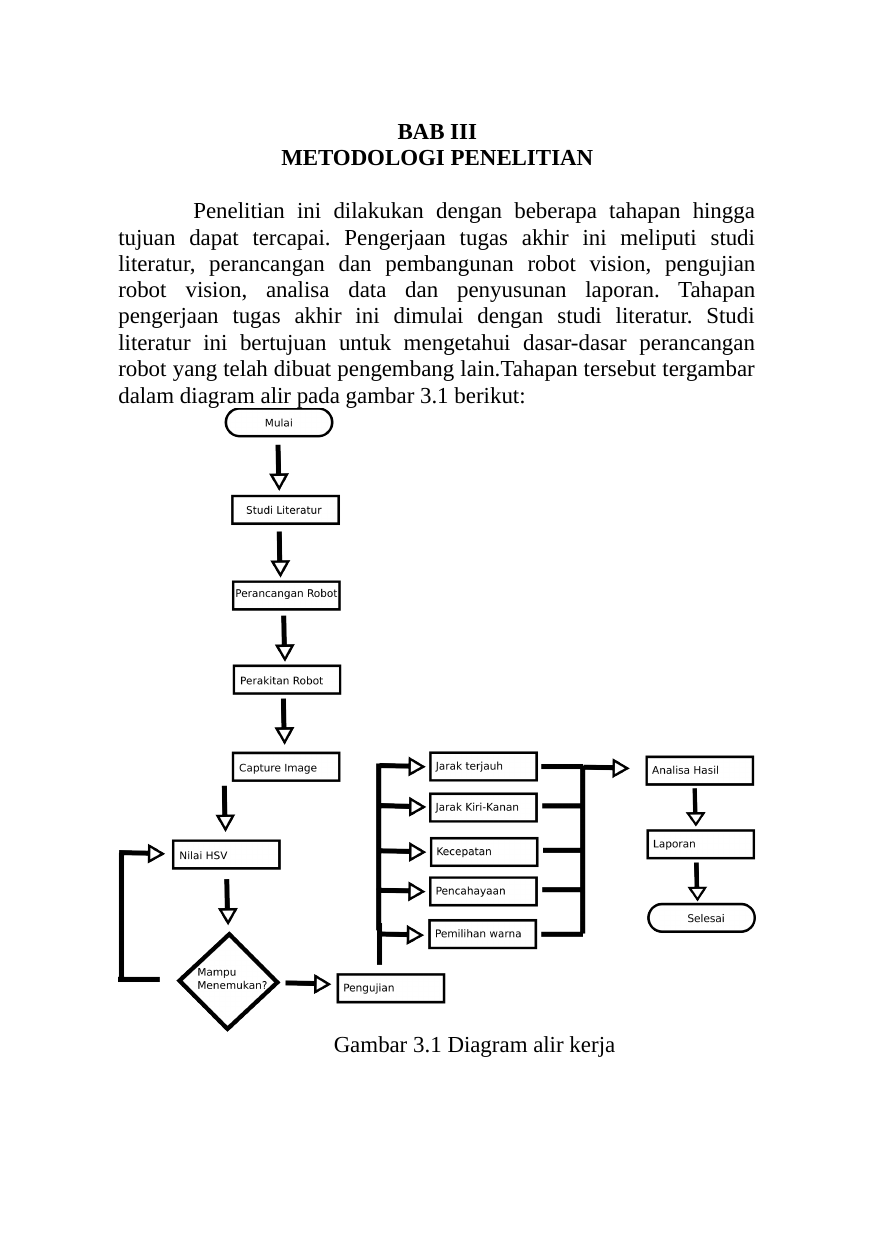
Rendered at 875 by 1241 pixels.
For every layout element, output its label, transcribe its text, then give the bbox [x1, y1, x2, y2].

text BAB III [118, 118, 756, 144]
picture [118, 408, 756, 1032]
text METODOLOGI PENELITIAN [118, 144, 756, 171]
text Gambar 3.1 Diagram alir kerja [118, 1032, 756, 1057]
text Penelitian ini dilakukan dengan beberapa tahapan hingga tujuan dapat tercapai. Pengerjaan tugas akhir ini meliputi studi literatur, perancangan dan pembangunan robot vision, pengujian robot vision, analisa data dan penyusunan laporan. Tahapan pengerjaan tugas akhir ini dimulai dengan studi literatur. Studi literatur ini bertujuan untuk mengetahui dasar-dasar perancangan robot yang telah dibuat pengembang lain.Tahapan tersebut tergambar dalam diagram alir pada gambar 3.1 berikut: [118, 197, 756, 408]
